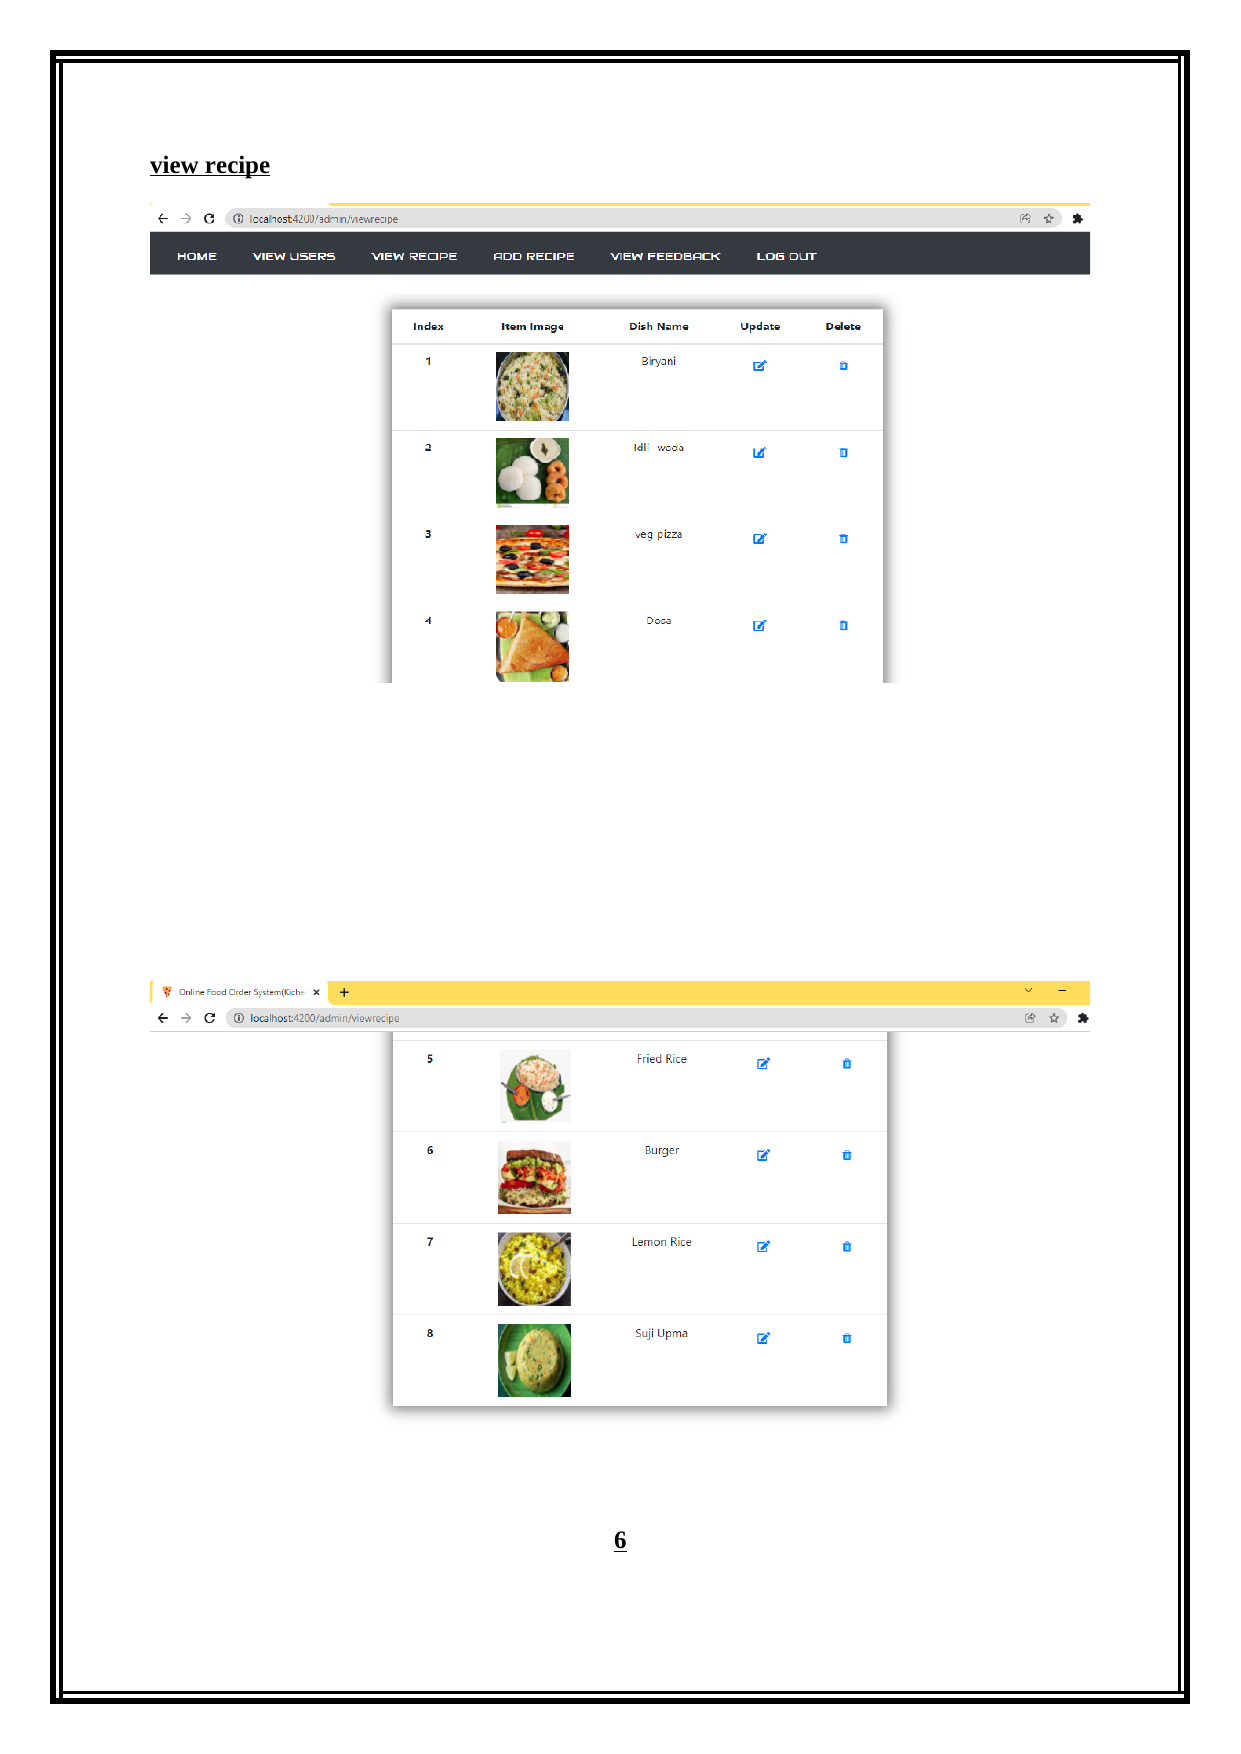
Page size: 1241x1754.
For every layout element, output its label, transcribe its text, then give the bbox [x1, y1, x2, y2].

picture [150, 203, 1091, 683]
picture [150, 981, 1091, 1443]
text 6 [150, 1526, 1090, 1554]
text view recipe [150, 150, 1090, 179]
